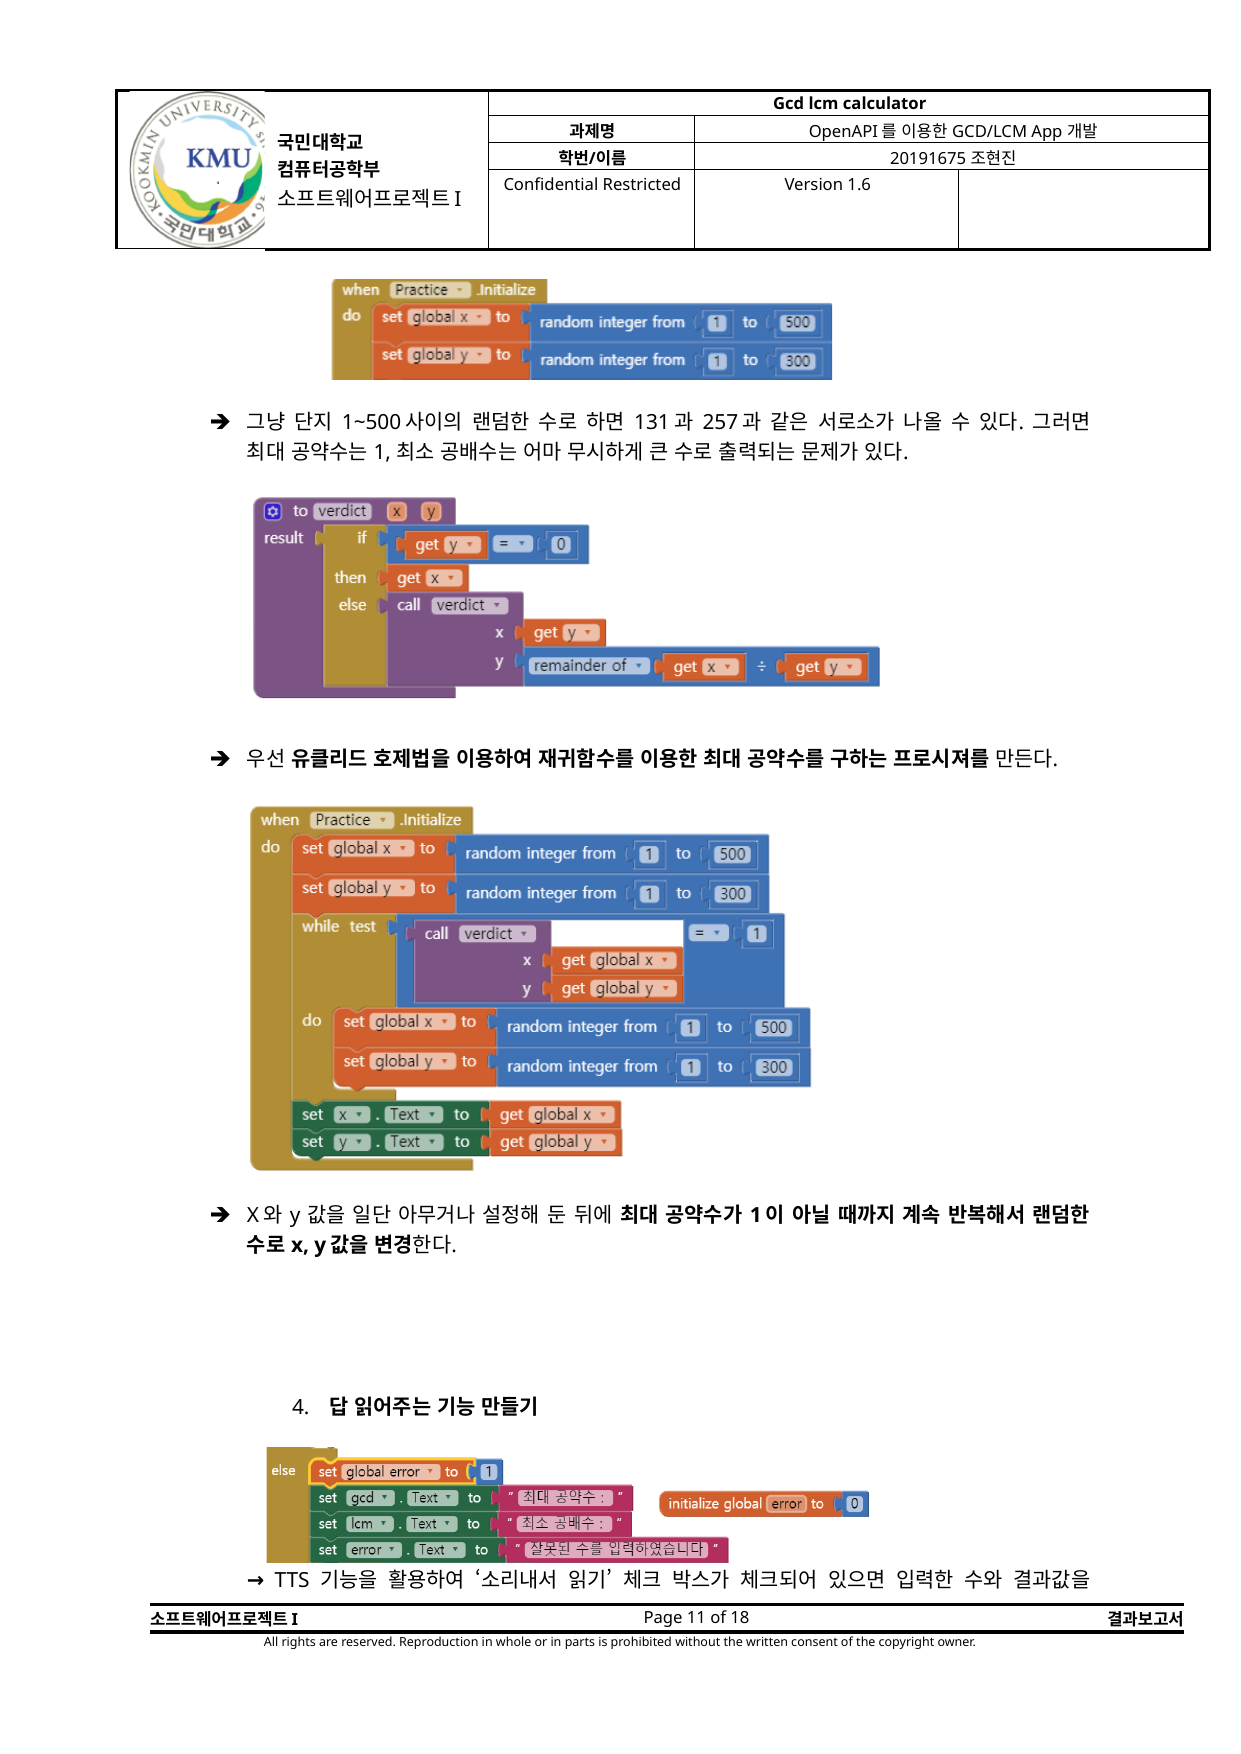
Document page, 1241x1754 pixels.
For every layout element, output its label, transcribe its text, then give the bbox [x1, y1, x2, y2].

list X와 y 값을 일단 아무거나 설정해 둔 뒤에 최대 공약수가 1이 아닐 때까지 계속 반복해서 랜덤한 수로 x, y값을 변경한다. [209, 1198, 1090, 1258]
list 그냥 단지 1~500사이의 랜덤한 수로 하면 131과 257과 같은 서로소가 나올 수 있다. 그러면 최대 공약수는 1, 최소 공배수는 어마 무시하게 큰 수로 출력되는 문제가 있다. [209, 405, 1090, 466]
list 답 읽어주는 기능 만들기 [292, 1390, 1090, 1421]
list 우선 유클리드 호제법을 이용하여 재귀함수를 이용한 최대 공약수를 구하는 프로시져를 만든다. [209, 743, 1090, 773]
text → TTS 기능을 활용하여 ‘소리내서 읽기’ 체크 박스가 체크되어 있으면 입력한 수와 결과값을 [247, 1446, 1090, 1593]
